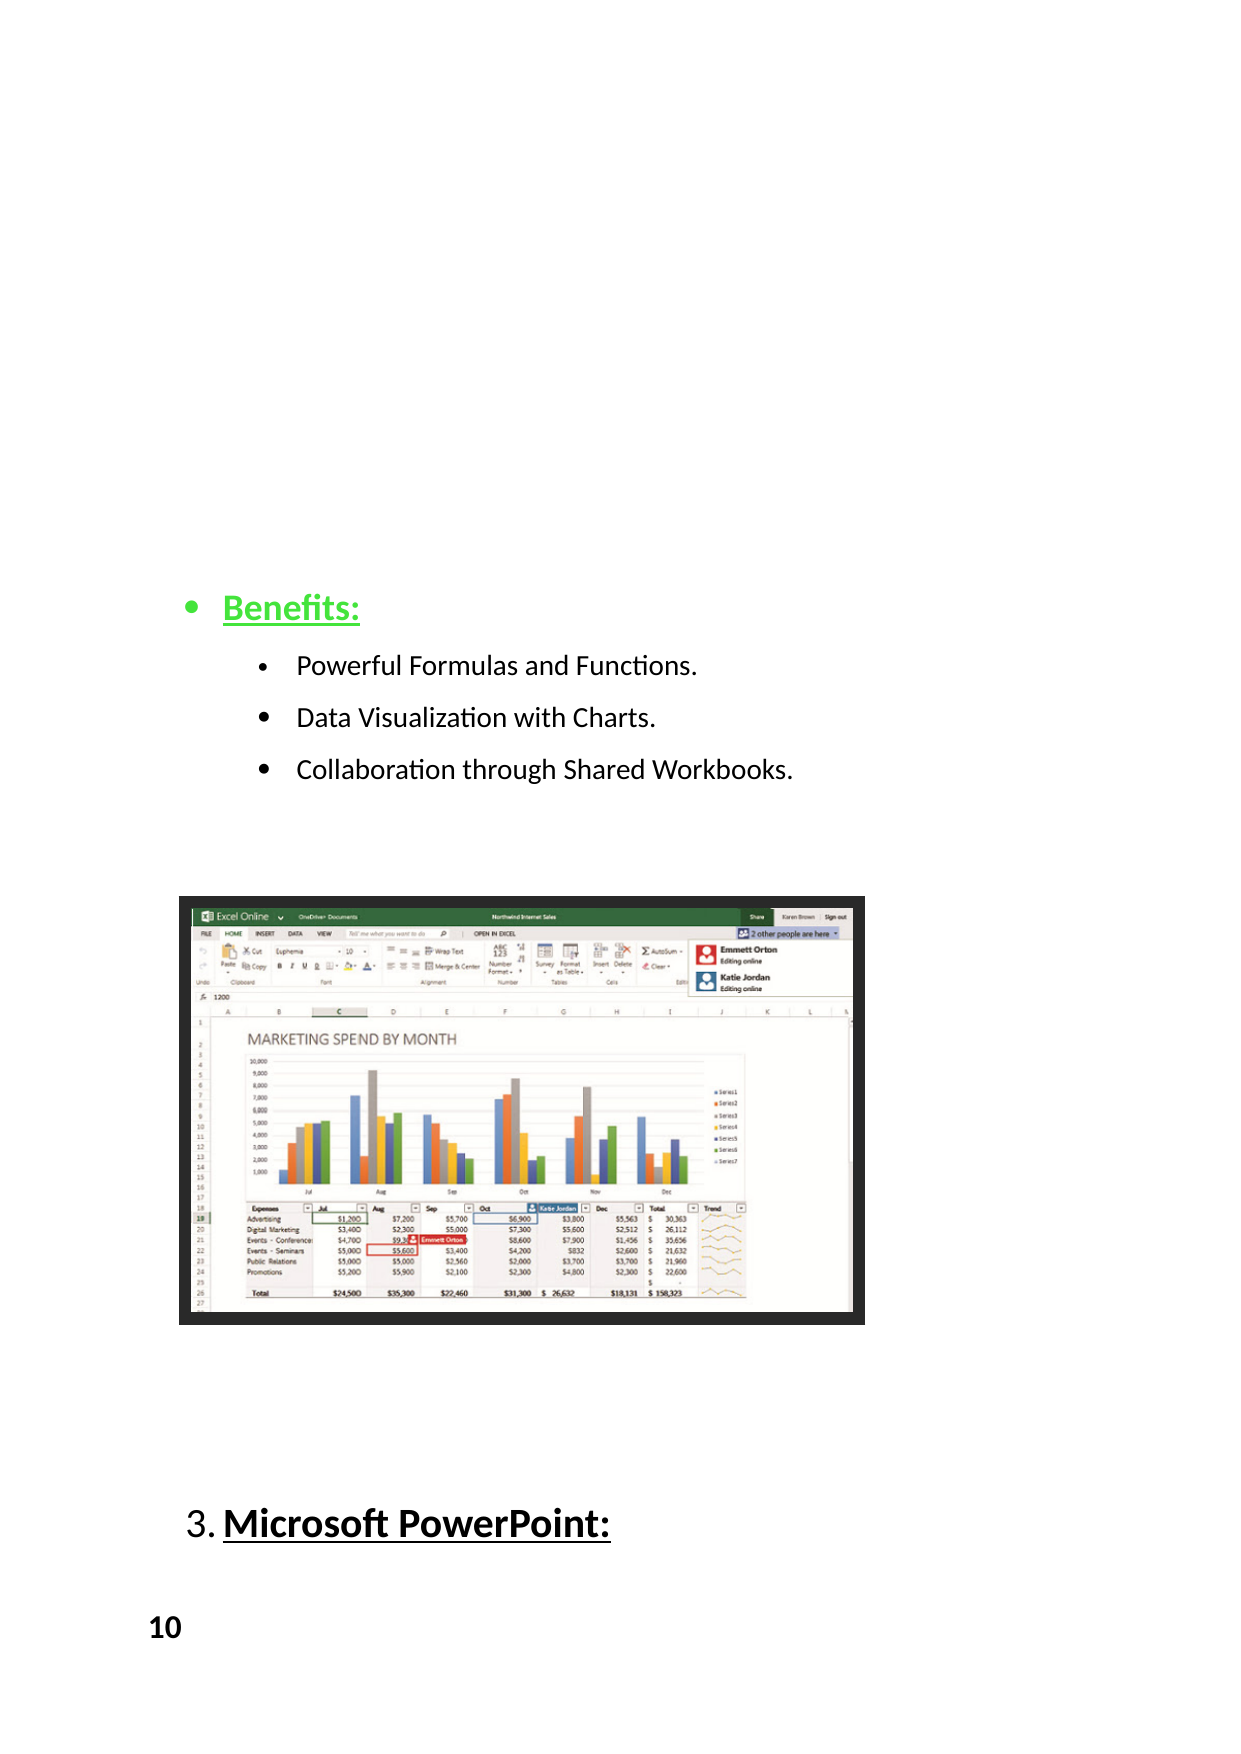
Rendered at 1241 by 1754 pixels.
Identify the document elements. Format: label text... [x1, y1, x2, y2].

list Microsoft PowerPoint: [185, 1497, 1093, 1548]
list Powerful Formulas and Functions. [259, 647, 1093, 682]
list Benefits: [185, 584, 1093, 630]
list Collaboration through Shared Workbooks. [259, 751, 1093, 787]
list Data Visualization with Charts. [259, 699, 1093, 734]
